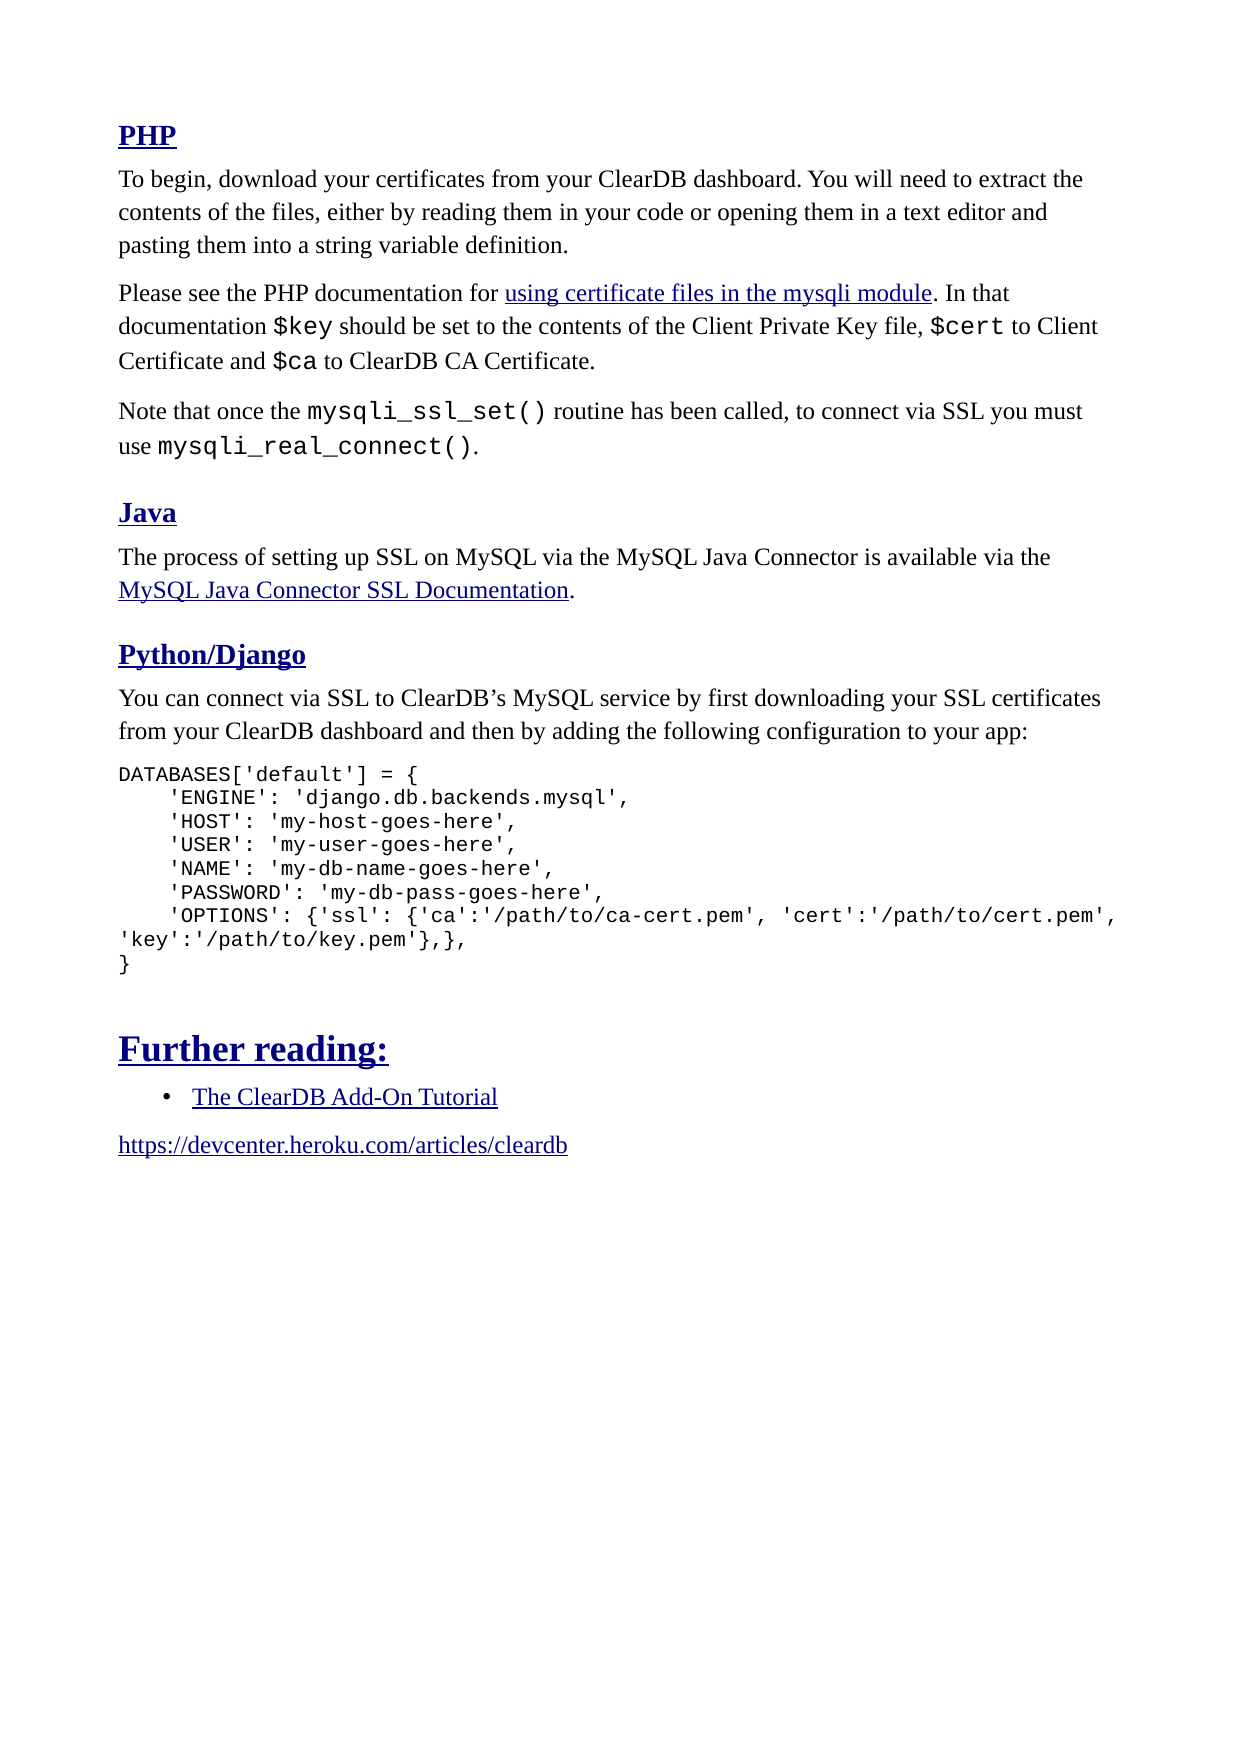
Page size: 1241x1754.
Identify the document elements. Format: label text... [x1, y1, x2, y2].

list The ClearDB Add-On Tutorial [162, 1082, 1122, 1111]
subtitle PHP [118, 118, 1122, 152]
text Please see the PHP documentation for using certificate files in the mysqli module. In that documentation $key should be set to the contents of the Client Private Key file, $cert to Client Certificate and $ca to ClearDB CA Certificate. [118, 278, 1122, 377]
text } [118, 953, 1122, 976]
subtitle Further reading: [118, 1027, 1122, 1070]
subtitle Java [118, 496, 1122, 529]
text Note that once the mysqli_ssl_set() routine has been called, to connect via SSL you must use mysqli_real_connect(). [118, 396, 1122, 462]
text https://devcenter.heroku.com/articles/cleardb [118, 1130, 1122, 1159]
text DATABASES['default'] = { [118, 763, 1122, 787]
text To begin, download your certificates from your ClearDB dashboard. You will need to extract the contents of the files, either by reading them in your code or opening them in a text editor and pasting them into a string variable definition. [118, 164, 1122, 259]
text 'NAME': 'my-db-name-goes-here', [118, 858, 1122, 882]
text 'ENGINE': 'django.db.backends.mysql', [118, 787, 1122, 811]
subtitle Python/Django [118, 637, 1122, 670]
text You can connect via SSL to ClearDB’s MySQL service by first downloading your SSL certificates from your ClearDB dashboard and then by adding the following configuration to your app: [118, 683, 1122, 745]
text 'OPTIONS': {'ssl': {'ca':'/path/to/ca-cert.pem', 'cert':'/path/to/cert.pem', 'key':'/path/to/key.pem'},}, [118, 905, 1122, 953]
text 'HOST': 'my-host-goes-here', [118, 811, 1122, 834]
text The process of setting up SSL on MySQL via the MySQL Java Connector is available via the MySQL Java Connector SSL Documentation. [118, 542, 1122, 603]
text 'USER': 'my-user-goes-here', [118, 834, 1122, 858]
text 'PASSWORD': 'my-db-pass-goes-here', [118, 882, 1122, 905]
